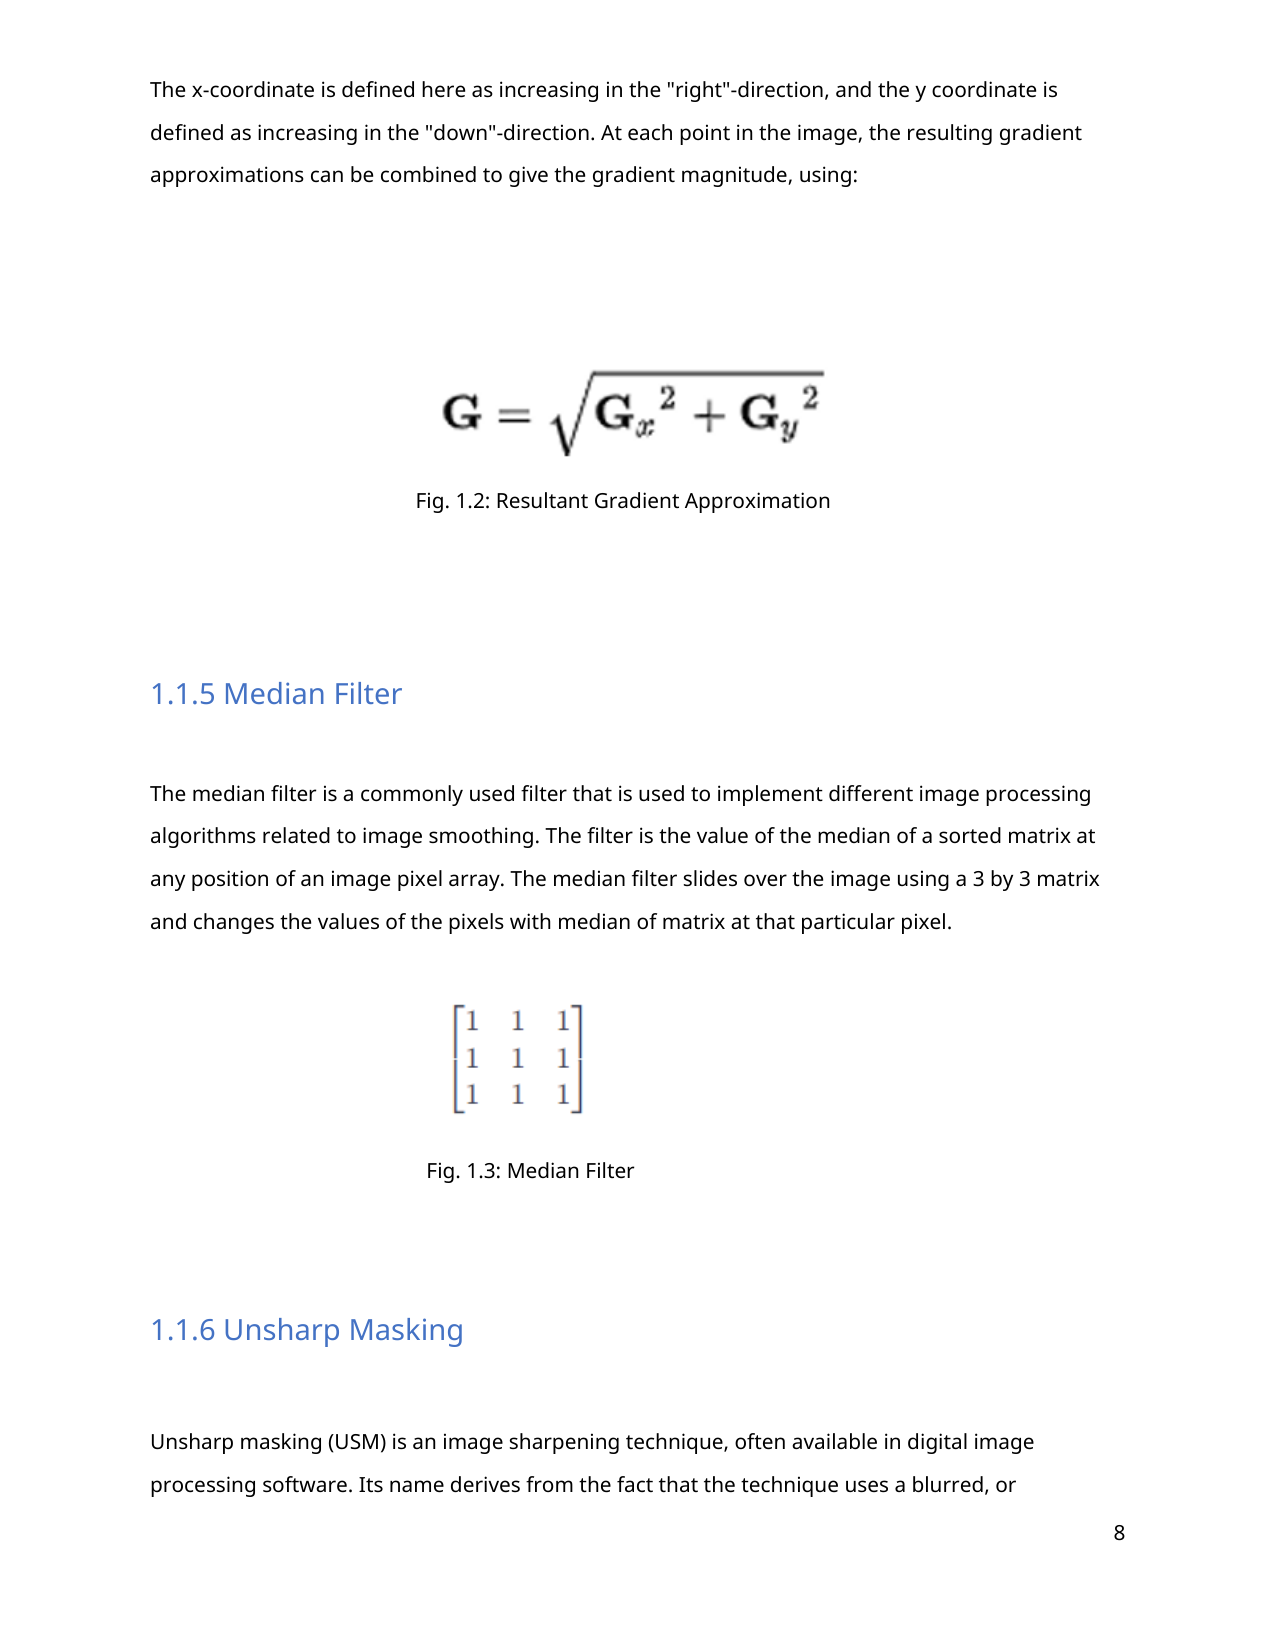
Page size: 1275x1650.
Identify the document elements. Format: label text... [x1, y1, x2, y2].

text The x-coordinate is defined here as increasing in the "right"-direction, and the y coordinate is defined as increasing in the "down"-direction. At each point in the image, the resulting gradient approximations can be combined to give the gradient magnitude, using: [150, 75, 1125, 189]
text 1.1.5 Median Filter [150, 673, 1125, 713]
text Unsharp masking (USM) is an image sharpening technique, often available in digital image processing software. Its name derives from the fact that the technique uses a blurred, or [150, 1427, 1125, 1498]
text The median filter is a commonly used filter that is used to implement different image processing algorithms related to image smoothing. The filter is the value of the median of a sorted matrix at any position of an image pixel array. The median filter slides over the image using a 3 by 3 matrix and changes the values of the pixels with median of matrix at that particular pixel. [150, 779, 1125, 935]
text Fig. 1.2: Resultant Gradient Approximation [150, 486, 1125, 515]
text 1.1.6 Unsharp Masking [150, 1309, 1125, 1349]
text Fig. 1.3: Median Filter [150, 1157, 1125, 1185]
